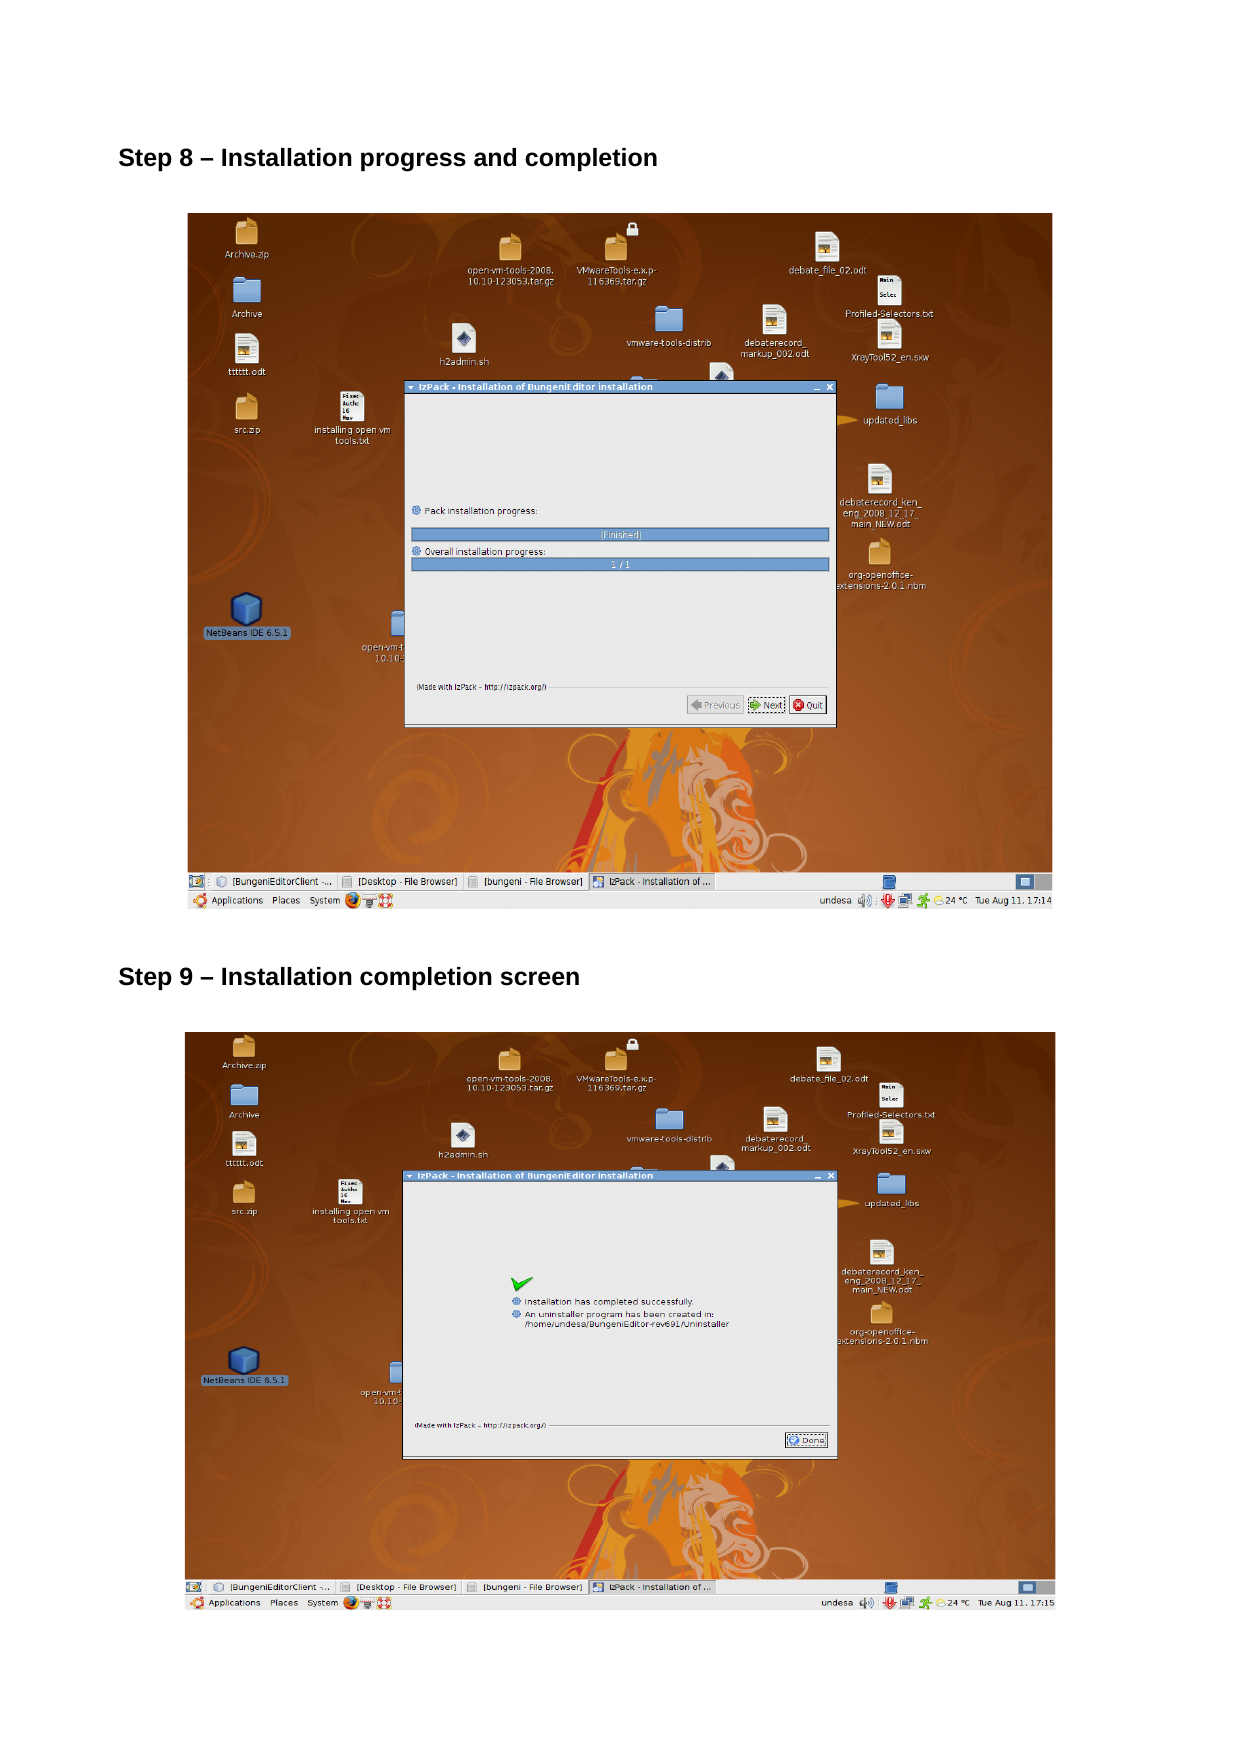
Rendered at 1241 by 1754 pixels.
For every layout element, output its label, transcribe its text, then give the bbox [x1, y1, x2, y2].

subtitle Step 8 – Installation progress and completion [118, 143, 1122, 172]
picture [187, 213, 1053, 909]
picture [184, 1032, 1056, 1610]
subtitle Step 9 – Installation completion screen [118, 962, 1122, 991]
